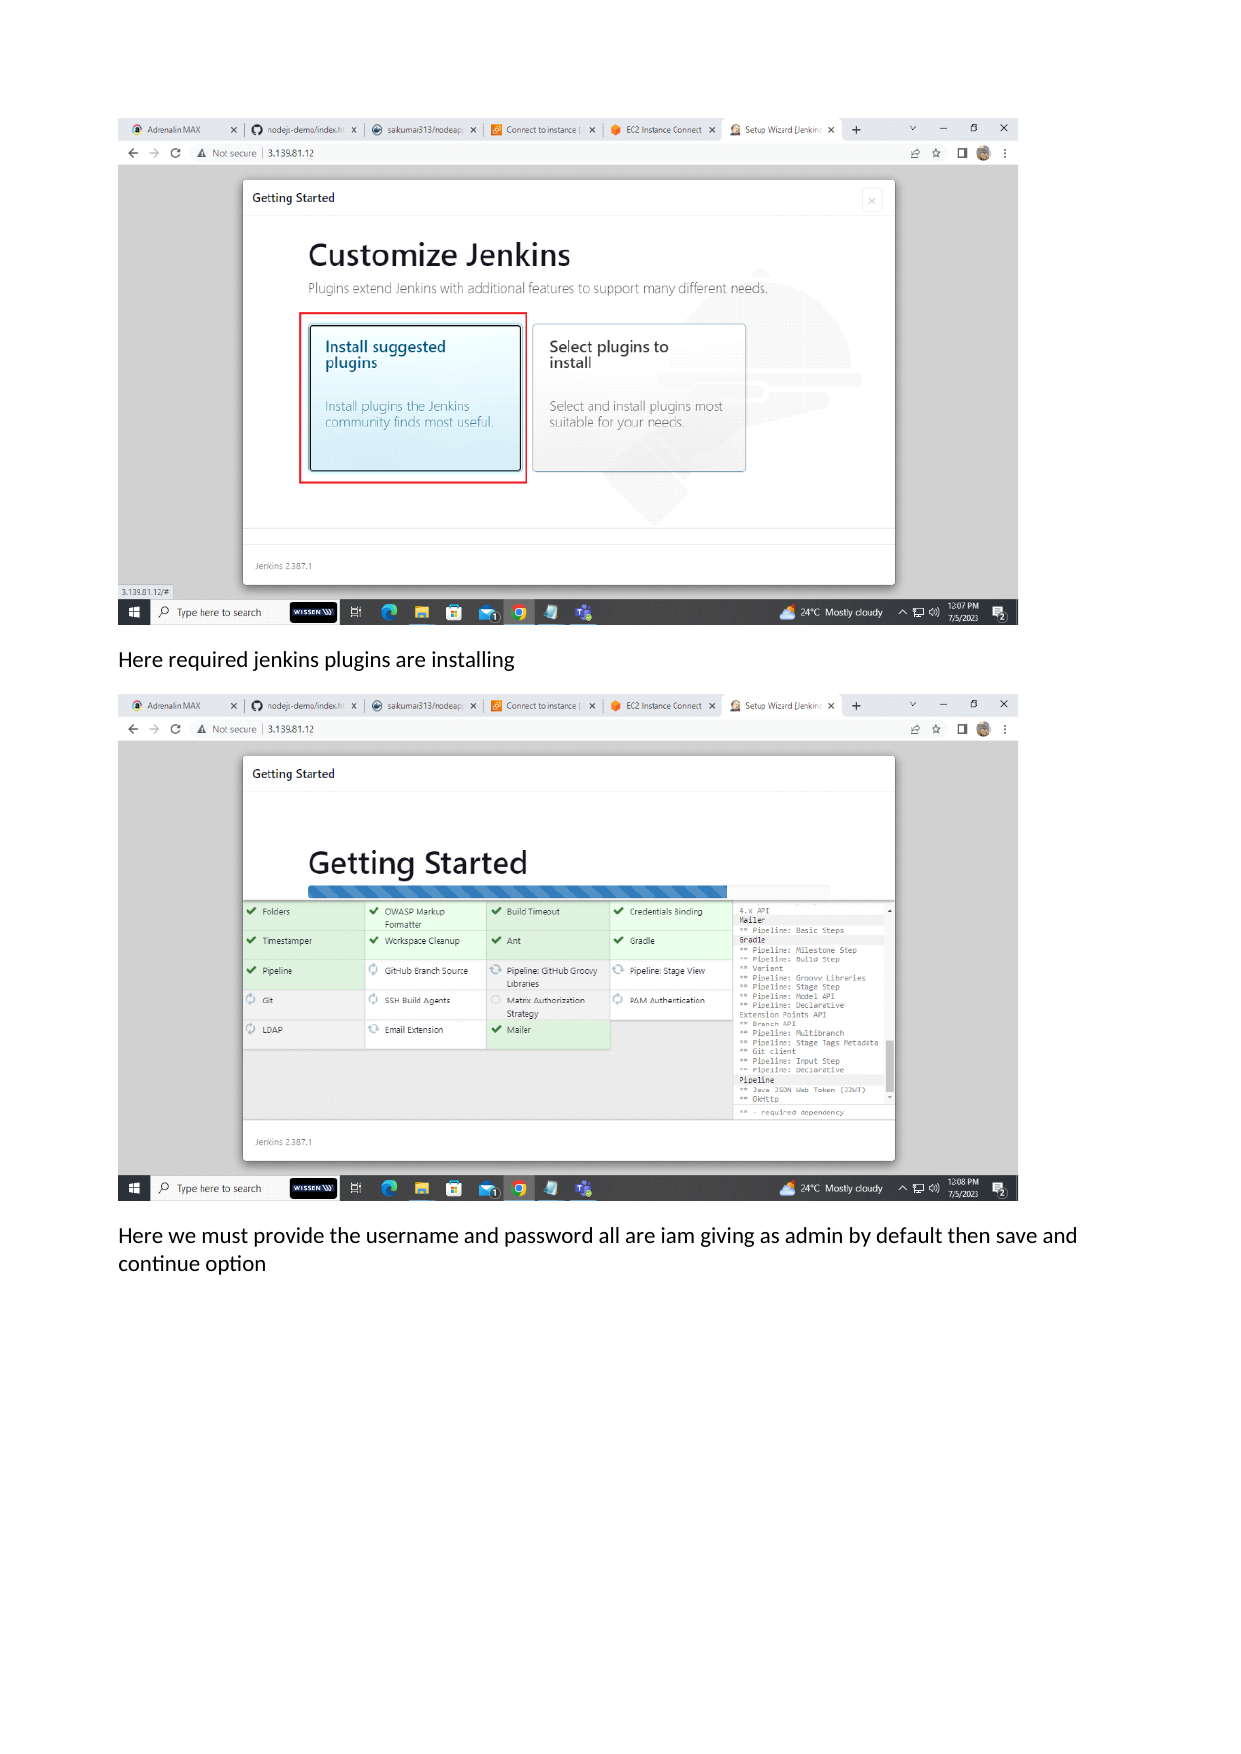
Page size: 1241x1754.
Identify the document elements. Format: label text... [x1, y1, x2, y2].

text Here we must provide the username and password all are iam giving as admin by default then save and continue option [118, 1221, 1122, 1277]
text Here required jenkins plugins are installing [118, 645, 1122, 673]
